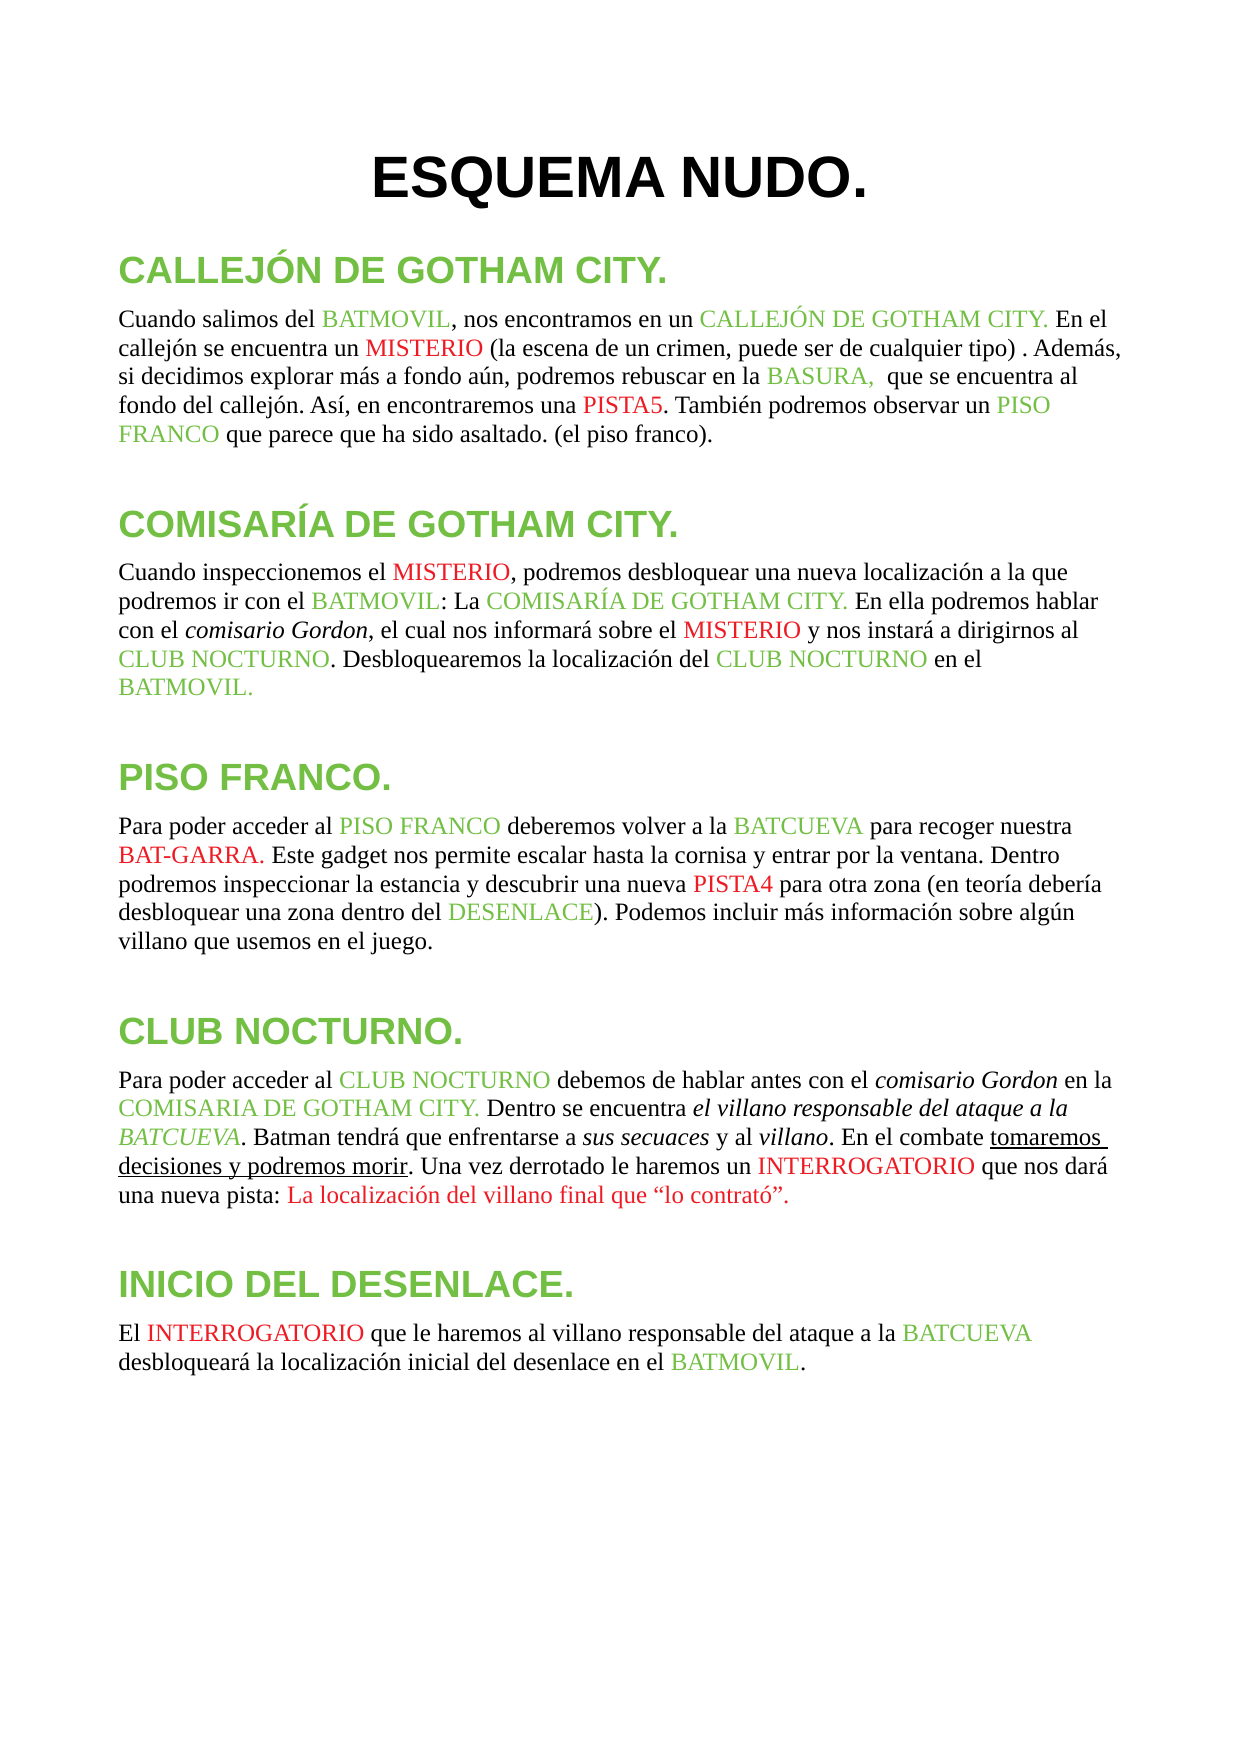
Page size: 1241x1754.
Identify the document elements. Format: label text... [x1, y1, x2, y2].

text El INTERROGATORIO que le haremos al villano responsable del ataque a la BATCUEVA desbloqueará la localización inicial del desenlace en el BATMOVIL. [118, 1318, 1122, 1376]
subtitle CLUB NOCTURNO. [118, 1009, 1122, 1052]
subtitle CALLEJÓN DE GOTHAM CITY. [118, 248, 1122, 291]
text Cuando salimos del BATMOVIL, nos encontramos en un CALLEJÓN DE GOTHAM CITY. En el callejón se encuentra un MISTERIO (la escena de un crimen, puede ser de cualquier tipo) . Además, si decidimos explorar más a fondo aún, podremos rebuscar en la BASURA, que se encuentra al fondo del callejón. Así, en encontraremos una PISTA5. También podremos observar un PISO FRANCO que parece que ha sido asaltado. (el piso franco). [118, 304, 1122, 448]
subtitle COMISARÍA DE GOTHAM CITY. [118, 501, 1122, 545]
text Para poder acceder al CLUB NOCTURNO debemos de hablar antes con el comisario Gordon en la COMISARIA DE GOTHAM CITY. Dentro se encuentra el villano responsable del ataque a la BATCUEVA. Batman tendrá que enfrentarse a sus secuaces y al villano. En el combate tomaremos decisiones y podremos morir. Una vez derrotado le haremos un INTERROGATORIO que nos dará una nueva pista: La localización del villano final que “lo contrató”. [118, 1065, 1122, 1208]
text Para poder acceder al PISO FRANCO deberemos volver a la BATCUEVA para recoger nuestra BAT-GARRA. Este gadget nos permite escalar hasta la cornisa y entrar por la ventana. Dentro podremos inspeccionar la estancia y descubrir una nueva PISTA4 para otra zona (en teoría debería desbloquear una zona dentro del DESENLACE). Podemos incluir más información sobre algún villano que usemos en el juego. [118, 811, 1122, 955]
title ESQUEMA NUDO. [118, 143, 1122, 210]
subtitle PISO FRANCO. [118, 755, 1122, 799]
text Cuando inspeccionemos el MISTERIO, podremos desbloquear una nueva localización a la que podremos ir con el BATMOVIL: La COMISARÍA DE GOTHAM CITY. En ella podremos hablar con el comisario Gordon, el cual nos informará sobre el MISTERIO y nos instará a dirigirnos al CLUB NOCTURNO. Desbloquearemos la localización del CLUB NOCTURNO en el BATMOVIL. [118, 557, 1122, 701]
subtitle INICIO DEL DESENLACE. [118, 1262, 1122, 1306]
